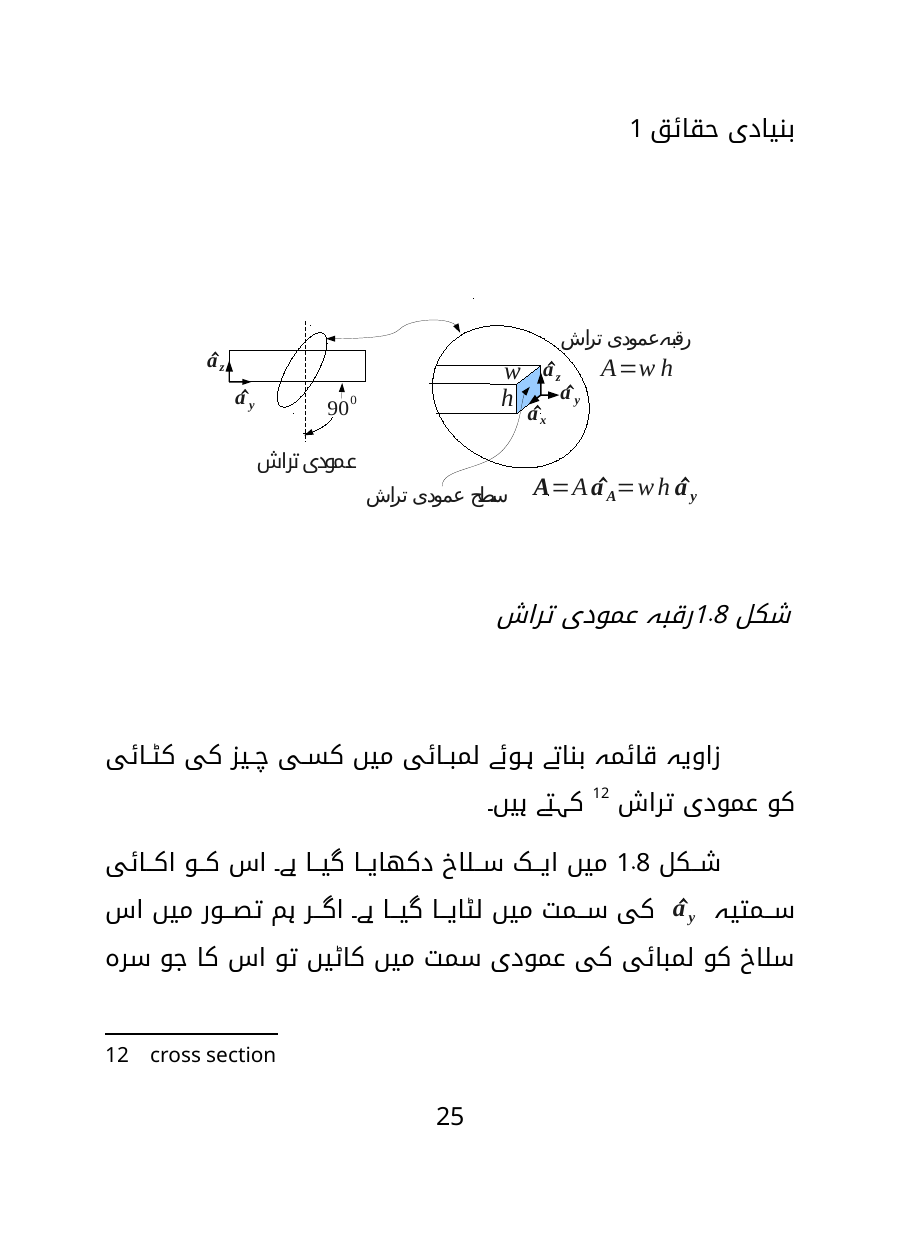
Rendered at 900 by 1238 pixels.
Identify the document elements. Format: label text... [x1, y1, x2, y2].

text زاویہ قائمہ بناتے ہوئے لمبائی میں کسی چیز کی کٹائی کو عمودی تراش کہتے ہیں۔ [105, 732, 795, 827]
text شکل 1.8رقبہ عمودی تراش [110, 195, 790, 639]
text cross section [105, 1040, 795, 1068]
text شکل 1.8 میں ایک سلاخ دکھایا گیا ہے۔ اس کو اکائی سمتیہکی سمت میں لٹایا گیا ہے۔ اگر ہم تصور میں اس سلاخ کو لمبائی کی عمودی سمت میں کاٹیں تو اس کا جو سرہ بنے گا اس سطح کے رقبہ کو رقبہ عمودی تراش کہتے ہیں۔ شکل میں دکھایا گیا رقبہ عمودی تراش کی مقدار ہے جہاں [105, 839, 795, 981]
